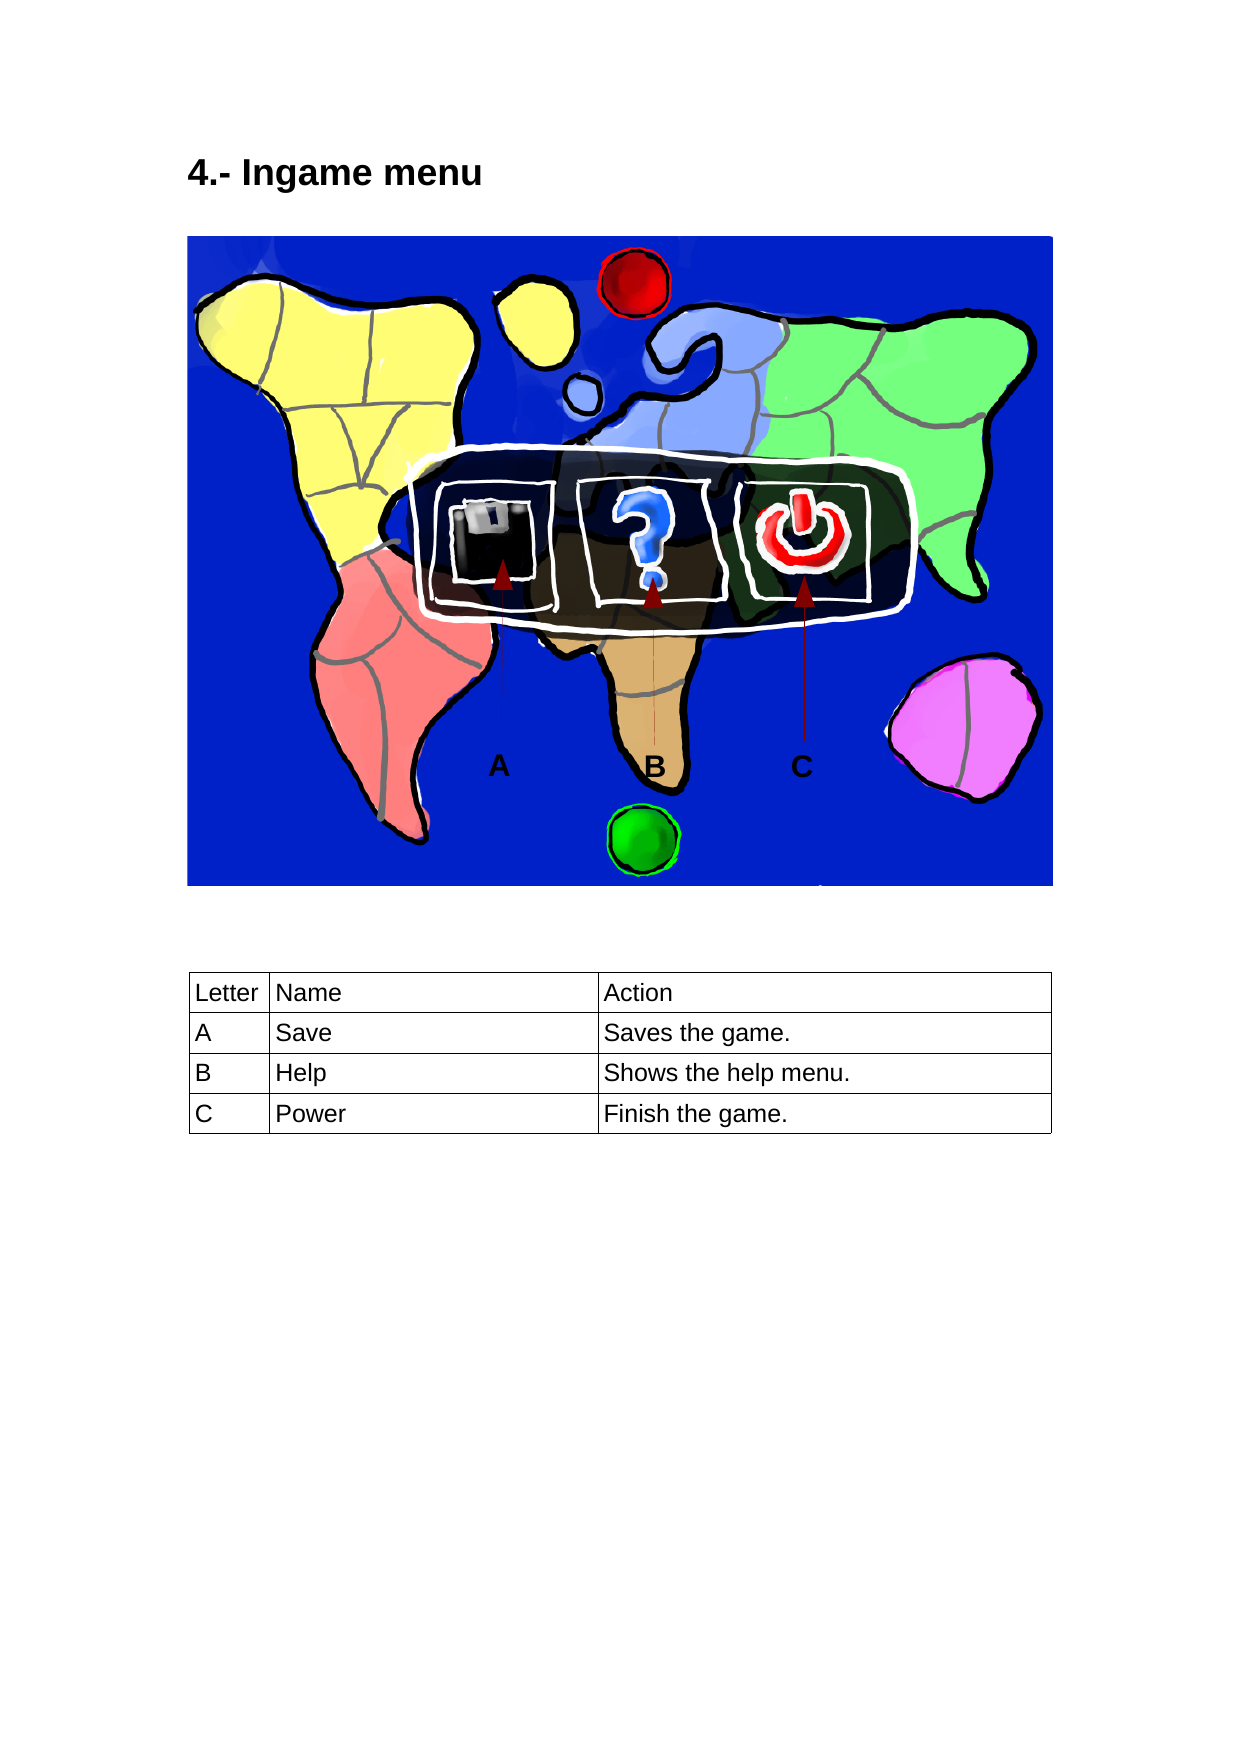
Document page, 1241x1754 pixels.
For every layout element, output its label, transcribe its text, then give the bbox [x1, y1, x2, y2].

table_cell Shows the help menu. [599, 1054, 1051, 1093]
table_cell Save [270, 1013, 598, 1052]
table_cell Power [270, 1094, 598, 1133]
table_cell C [190, 1094, 269, 1133]
table_cell A [190, 1013, 269, 1052]
picture [187, 236, 1053, 886]
table_cell Help [270, 1054, 598, 1093]
table_header Name [270, 973, 598, 1012]
table_header Letter [190, 973, 269, 1012]
table_cell Finish the game. [599, 1094, 1051, 1133]
table_cell Saves the game. [599, 1013, 1051, 1052]
table_cell B [190, 1054, 269, 1093]
text 4.- Ingame menu [187, 150, 1053, 193]
table_header Action [599, 973, 1051, 1012]
